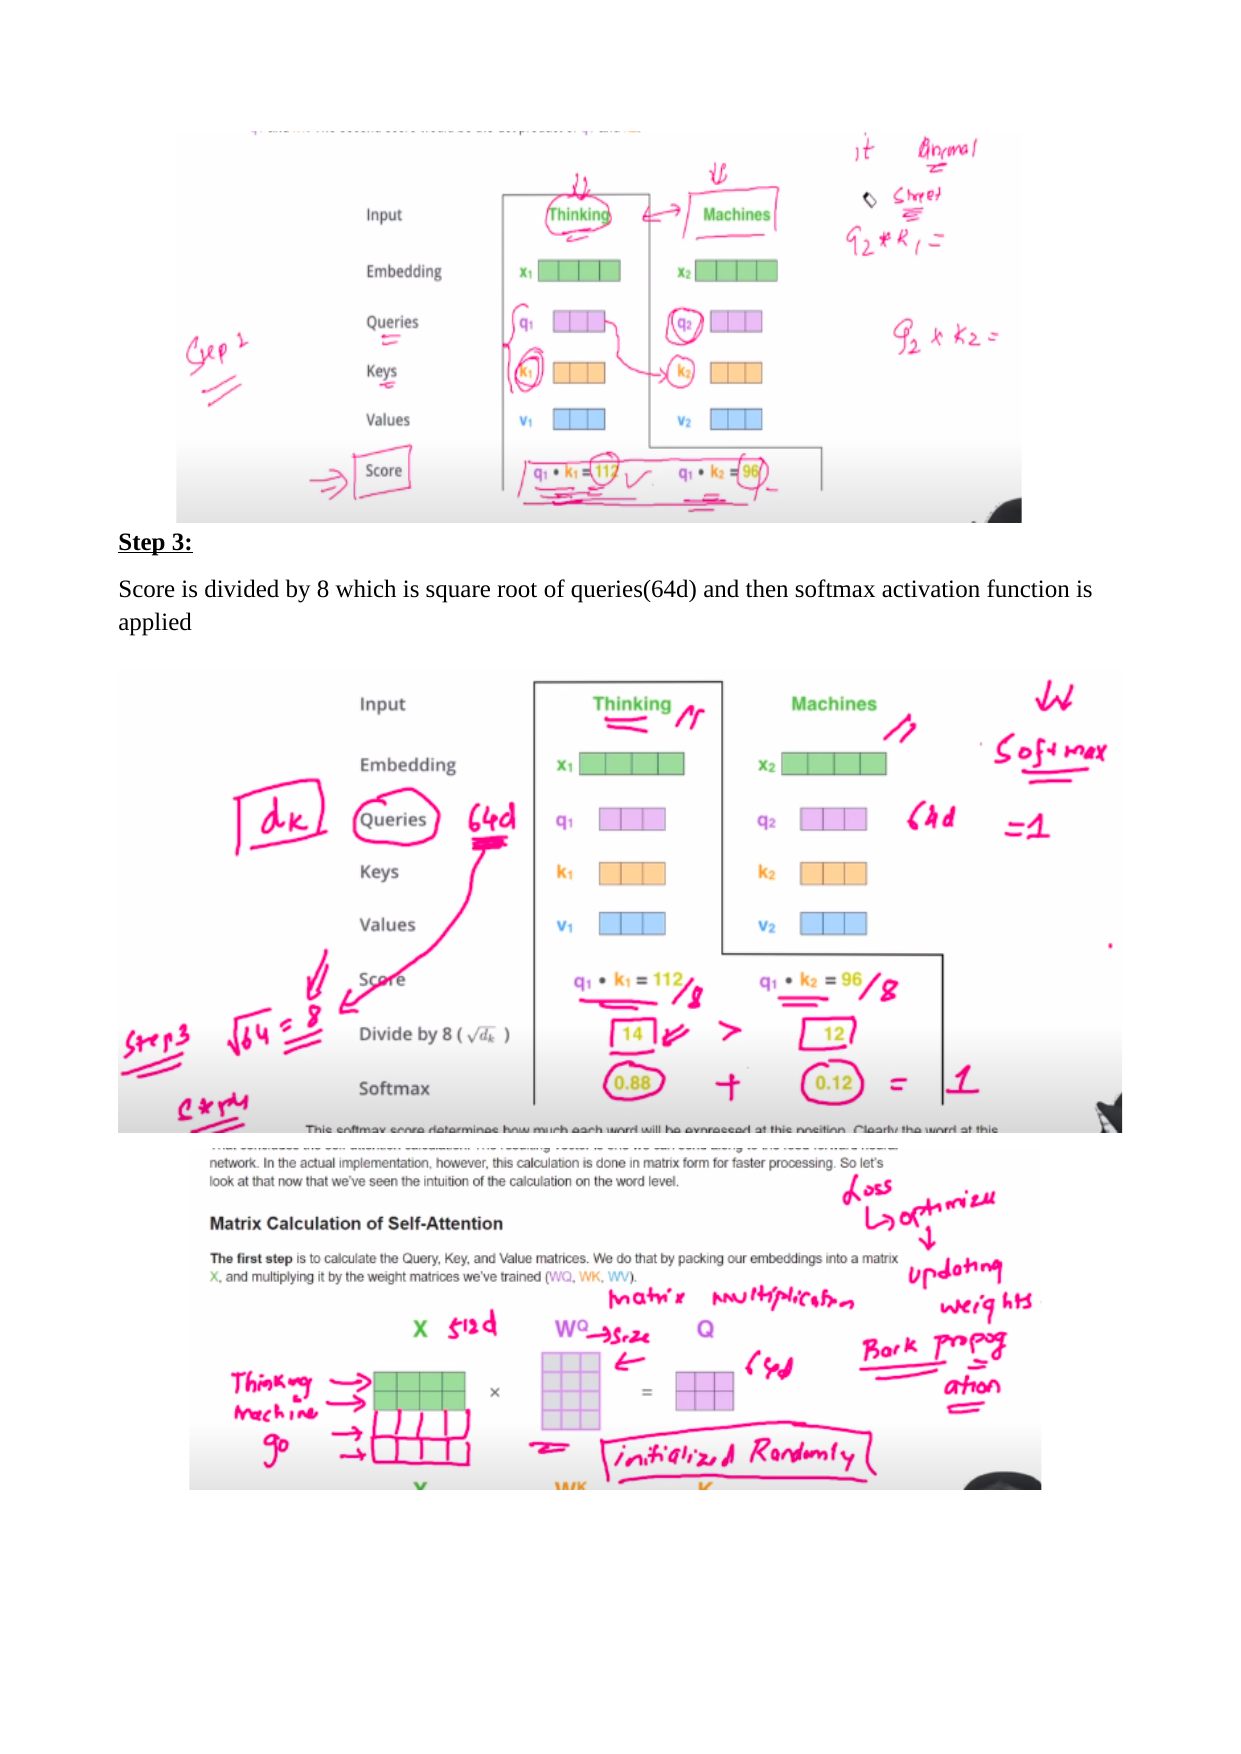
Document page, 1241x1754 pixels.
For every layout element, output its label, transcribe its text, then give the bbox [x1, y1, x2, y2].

picture [176, 131, 1022, 523]
text Step 3: [118, 118, 1122, 555]
picture [189, 1148, 1042, 1490]
picture [118, 667, 1123, 1133]
text Score is divided by 8 which is square root of queries(64d) and then softmax activation function is applied [118, 574, 1122, 636]
